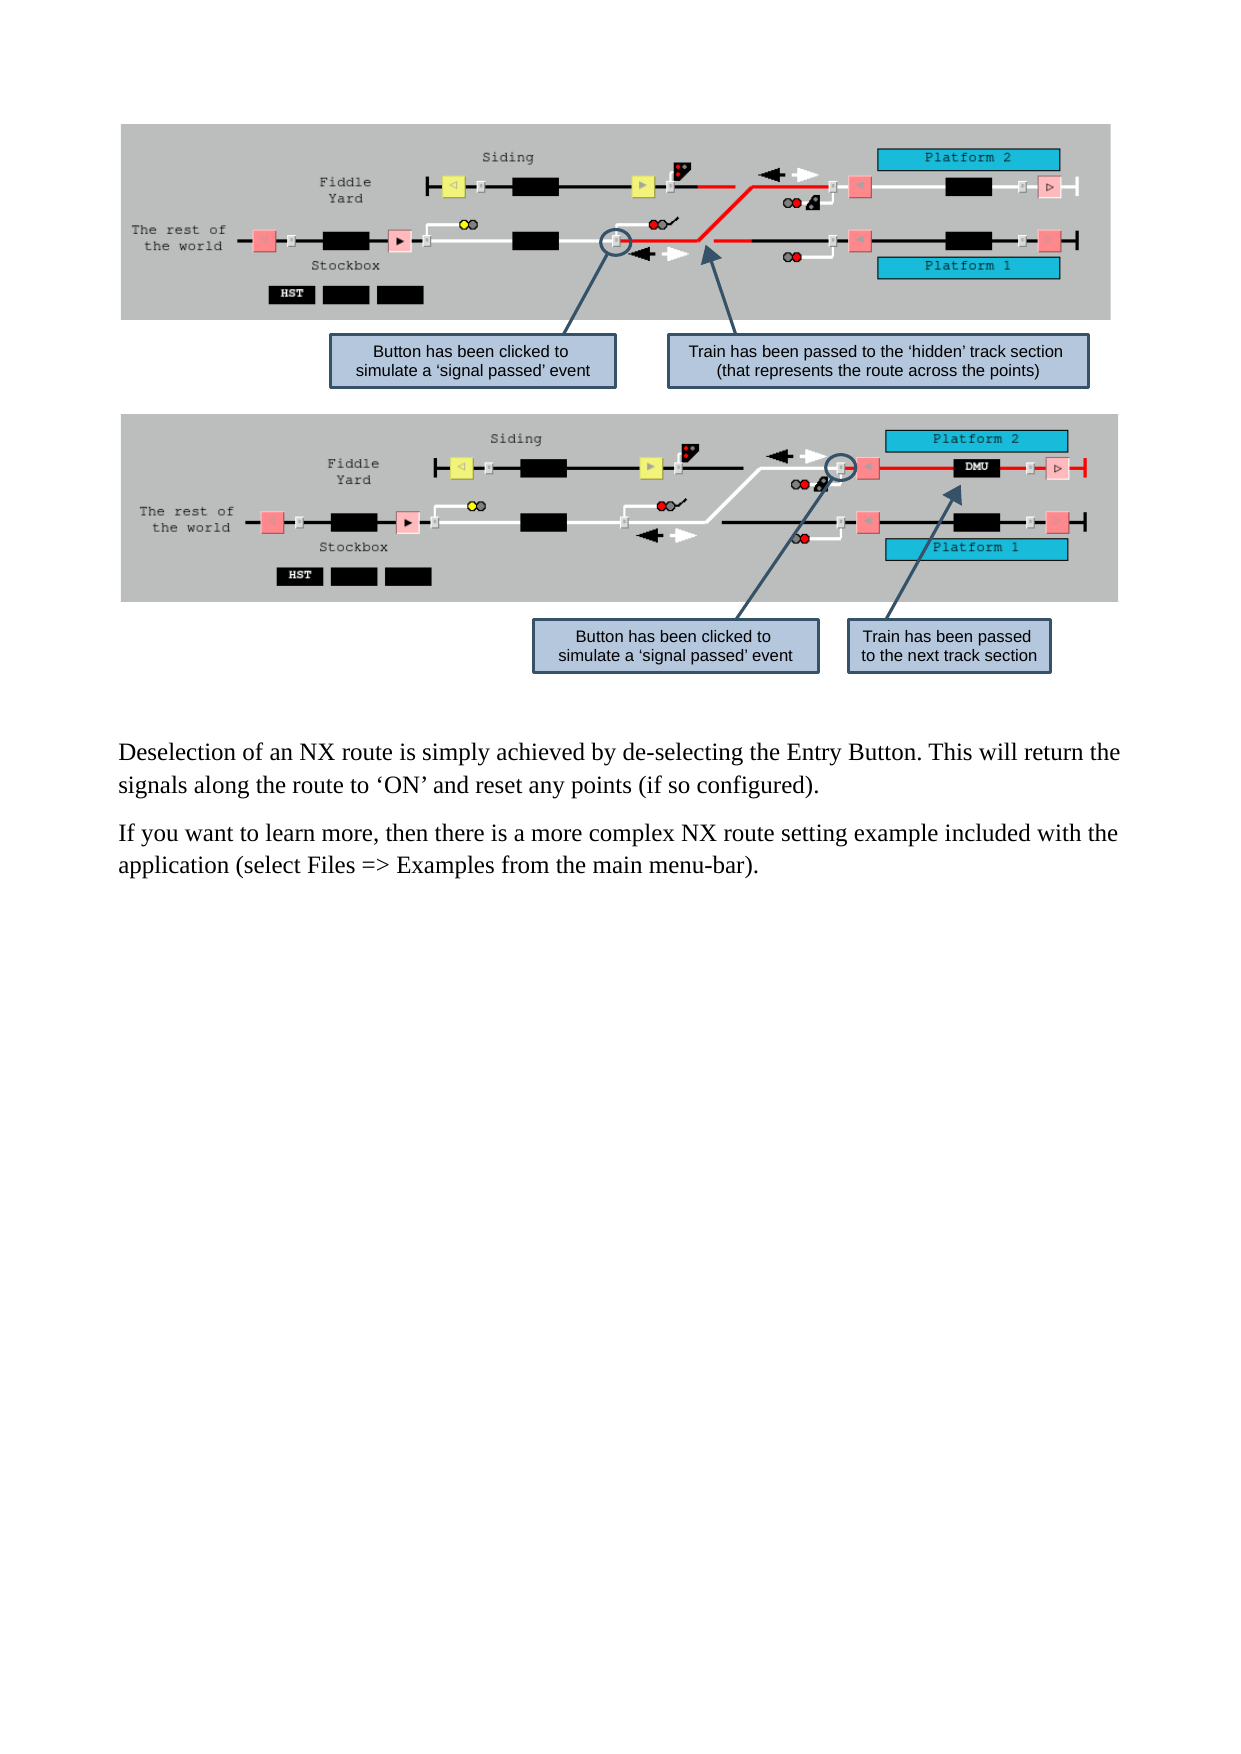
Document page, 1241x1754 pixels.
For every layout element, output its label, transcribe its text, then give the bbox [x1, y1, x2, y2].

text If you want to learn more, then there is a more complex NX route setting example included with the application (select Files => Examples from the main menu-bar). [118, 818, 1122, 879]
picture [120, 124, 1111, 320]
picture [120, 414, 1119, 602]
picture [828, 457, 854, 478]
text Deselection of an NX route is simply achieved by de-selecting the Entry Button. This will return the signals along the route to ‘ON’ and reset any points (if so configured). [118, 737, 1122, 799]
picture [603, 232, 629, 253]
